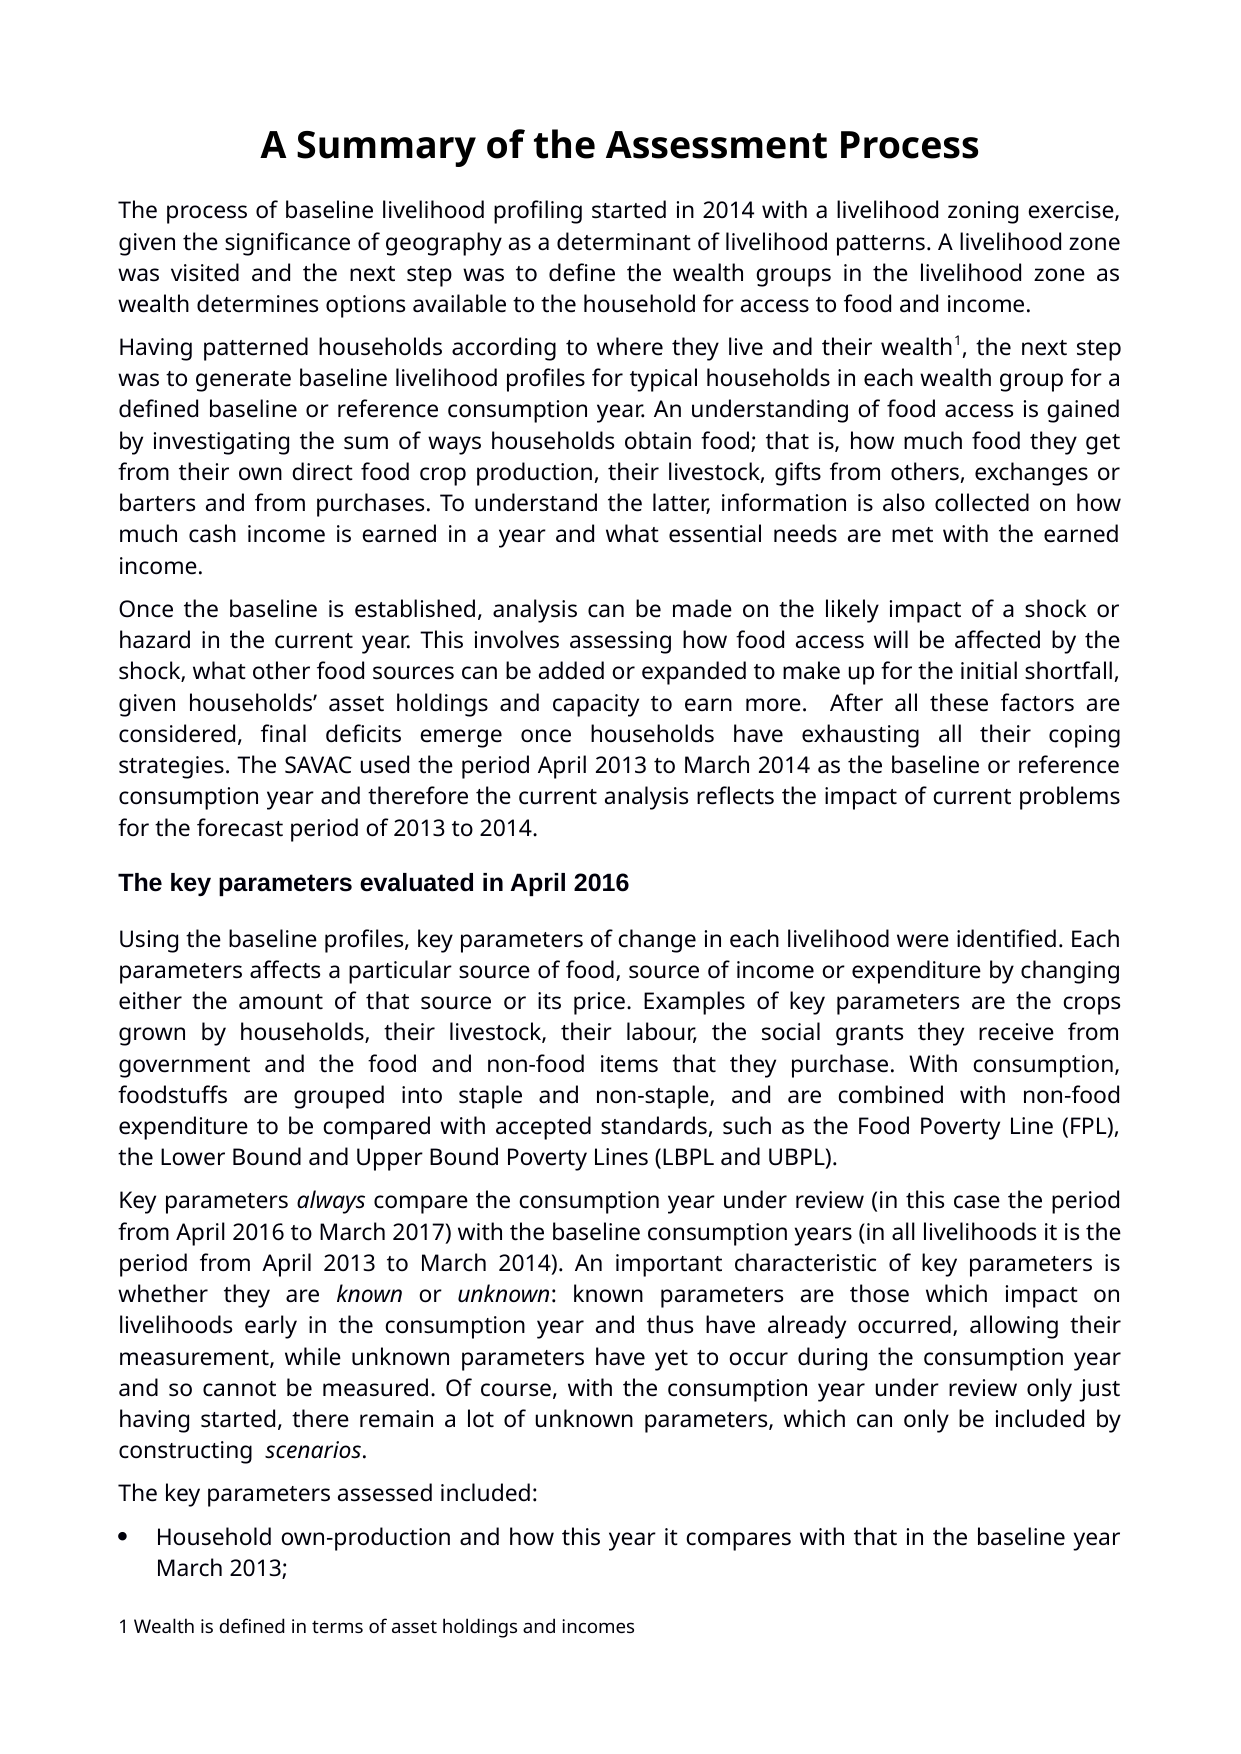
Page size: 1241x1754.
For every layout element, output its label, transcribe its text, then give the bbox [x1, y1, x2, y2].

text Once the baseline is established, analysis can be made on the likely impact of a shock or hazard in the current year. This involves assessing how food access will be affected by the shock, what other food sources can be added or expanded to make up for the initial shortfall, given households’ asset holdings and capacity to earn more. After all these factors are considered, final deficits emerge once households have exhausting all their coping strategies. The SAVAC used the period April 2013 to March 2014 as the baseline or reference consumption year and therefore the current analysis reflects the impact of current problems for the forecast period of 2013 to 2014. [118, 593, 1122, 843]
text The key parameters assessed included: [118, 1477, 1122, 1509]
list Household own-production and how this year it compares with that in the baseline year March 2013; [118, 1520, 1122, 1583]
text Key parameters always compare the consumption year under review (in this case the period from April 2016 to March 2017) with the baseline consumption years (in all livelihoods it is the period from April 2013 to March 2014). An important characteristic of key parameters is whether they are known or unknown: known parameters are those which impact on livelihoods early in the consumption year and thus have already occurred, allowing their measurement, while unknown parameters have yet to occur during the consumption year and so cannot be measured. Of course, with the consumption year under review only just having started, there remain a lot of unknown parameters, which can only be included by constructing scenarios. [118, 1184, 1122, 1466]
subtitle The key parameters evaluated in April 2016 [118, 868, 1122, 896]
text Having patterned households according to where they live and their wealth, the next step was to generate baseline livelihood profiles for typical households in each wealth group for a defined baseline or reference consumption year. An understanding of food access is gained by investigating the sum of ways households obtain food; that is, how much food they get from their own direct food crop production, their livestock, gifts from others, exchanges or barters and from purchases. To understand the latter, information is also collected on how much cash income is earned in a year and what essential needs are met with the earned income. [118, 331, 1122, 581]
text Wealth is defined in terms of asset holdings and incomes [118, 1613, 1122, 1639]
text The process of baseline livelihood profiling started in 2014 with a livelihood zoning exercise, given the significance of geography as a determinant of livelihood patterns. A livelihood zone was visited and the next step was to define the wealth groups in the livelihood zone as wealth determines options available to the household for access to food and income. [118, 194, 1122, 319]
subtitle A Summary of the Assessment Process [118, 118, 1122, 169]
text Using the baseline profiles, key parameters of change in each livelihood were identified. Each parameters affects a particular source of food, source of income or expenditure by changing either the amount of that source or its price. Examples of key parameters are the crops grown by households, their livestock, their labour, the social grants they receive from government and the food and non-food items that they purchase. With consumption, foodstuffs are grouped into staple and non-staple, and are combined with non-food expenditure to be compared with accepted standards, such as the Food Poverty Line (FPL), the Lower Bound and Upper Bound Poverty Lines (LBPL and UBPL). [118, 923, 1122, 1173]
